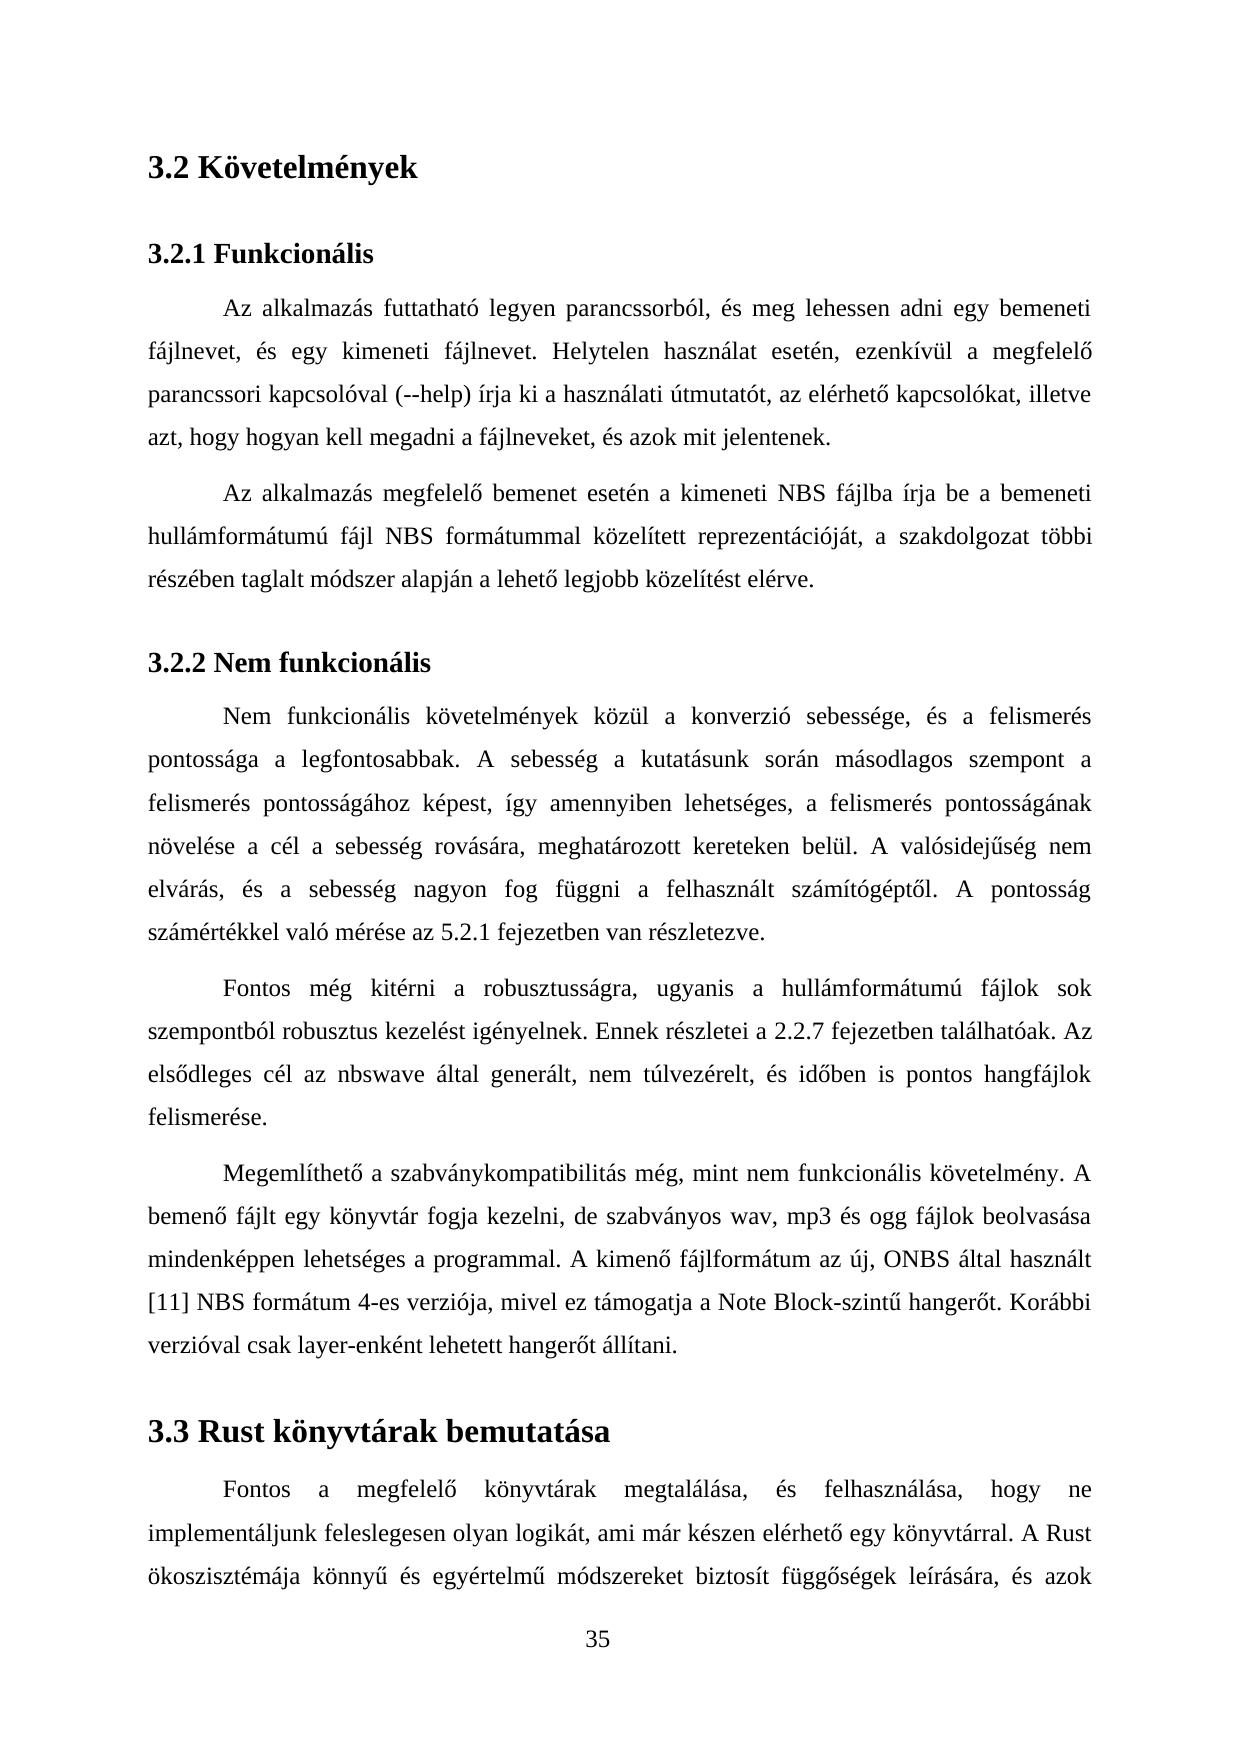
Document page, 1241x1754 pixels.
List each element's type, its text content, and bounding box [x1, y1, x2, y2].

text Az alkalmazás futtatható legyen parancssorból, és meg lehessen adni egy bemeneti fájlnevet, és egy kimeneti fájlnevet. Helytelen használat esetén, ezenkívül a megfelelő parancssori kapcsolóval (--help) írja ki a használati útmutatót, az elérhető kapcsolókat, illetve azt, hogy hogyan kell megadni a fájlneveket, és azok mit jelentenek. [148, 293, 1092, 451]
text Megemlíthető a szabványkompatibilitás még, mint nem funkcionális követelmény. A bemenő fájlt egy könyvtár fogja kezelni, de szabványos wav, mp3 és ogg fájlok beolvasása mindenképpen lehetséges a programmal. A kimenő fájlformátum az új, ONBS által használt [11] NBS formátum 4-es verziója, mivel ez támogatja a Note Block-szintű hangerőt. Korábbi verzióval csak layer-enként lehetett hangerőt állítani. [148, 1158, 1092, 1359]
subtitle Funkcionális [148, 236, 1092, 270]
text Fontos még kitérni a robusztusságra, ugyanis a hullámformátumú fájlok sok szempontból robusztus kezelést igényelnek. Ennek részletei a 2.2.7 fejezetben találhatóak. Az elsődleges cél az nbswave által generált, nem túlvezérelt, és időben is pontos hangfájlok felismerése. [148, 973, 1092, 1131]
text Nem funkcionális követelmények közül a konverzió sebessége, és a felismerés pontossága a legfontosabbak. A sebesség a kutatásunk során másodlagos szempont a felismerés pontosságához képest, így amennyiben lehetséges, a felismerés pontosságának növelése a cél a sebesség rovására, meghatározott kereteken belül. A valósidejűség nem elvárás, és a sebesség nagyon fog függni a felhasznált számítógéptől. A pontosság számértékkel való mérése az 5.2.1 fejezetben van részletezve. [148, 701, 1092, 946]
subtitle Nem funkcionális [148, 645, 1092, 678]
subtitle Követelmények [148, 148, 1092, 186]
subtitle Rust könyvtárak bemutatása [148, 1411, 1092, 1449]
text Fontos a megfelelő könyvtárak megtalálása, és felhasználása, hogy ne implementáljunk feleslegesen olyan logikát, ami már készen elérhető egy könyvtárral. A Rust ökoszisztémája könnyű és egyértelmű módszereket biztosít függőségek leírására, és azok [148, 1474, 1092, 1589]
text Az alkalmazás megfelelő bemenet esetén a kimeneti NBS fájlba írja be a bemeneti hullámformátumú fájl NBS formátummal közelített reprezentációját, a szakdolgozat többi részében taglalt módszer alapján a lehető legjobb közelítést elérve. [148, 478, 1092, 593]
